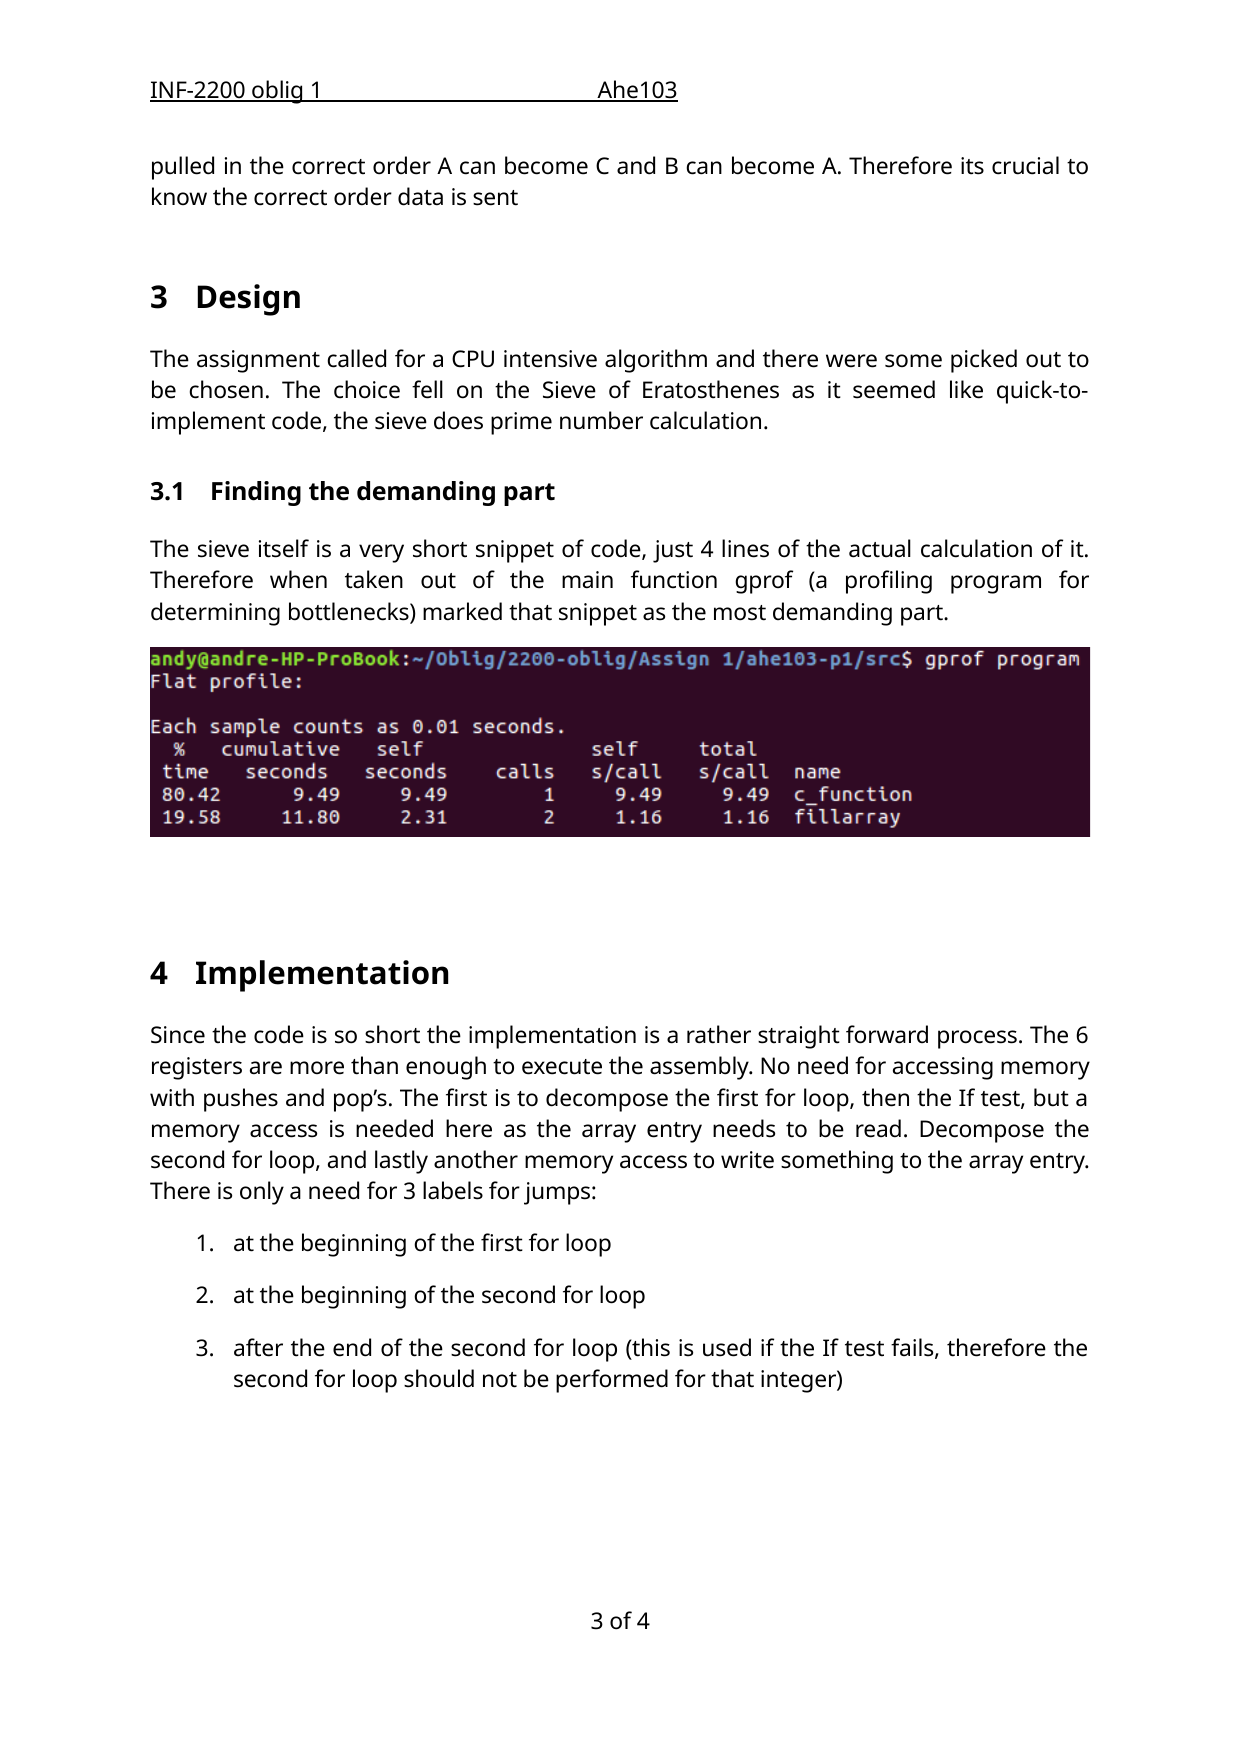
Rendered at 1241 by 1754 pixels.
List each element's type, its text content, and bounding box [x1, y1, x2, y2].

picture [150, 647, 1091, 837]
text Since the code is so short the implementation is a rather straight forward process. The 6 registers are more than enough to execute the assembly. No need for accessing memory with pushes and pop’s. The first is to decompose the first for loop, then the If test, but a memory access is needed here as the array entry needs to be read. Decompose the second for loop, and lastly another memory access to write something to the array entry. There is only a need for 3 labels for jumps: [150, 1019, 1090, 1206]
list after the end of the second for loop (this is used if the If test fails, therefore the second for loop should not be performed for that integer) [195, 1331, 1090, 1394]
subtitle Design [150, 275, 1090, 318]
list at the beginning of the second for loop [195, 1279, 1090, 1311]
text pulled in the correct order A can become C and B can become A. Therefore its crucial to know the correct order data is sent [150, 150, 1090, 212]
text The sieve itself is a very short snippet of code, just 4 lines of the actual calculation of it. Therefore when taken out of the main function gprof (a profiling program for determining bottlenecks) marked that snippet as the most demanding part. [150, 533, 1090, 627]
subtitle Finding the demanding part [150, 474, 1090, 508]
subtitle Implementation [150, 951, 1090, 994]
list at the beginning of the first for loop [195, 1227, 1090, 1258]
text The assignment called for a CPU intensive algorithm and there were some picked out to be chosen. The choice fell on the Sieve of Eratosthenes as it seemed like quick-to-implement code, the sieve does prime number calculation. [150, 343, 1090, 436]
